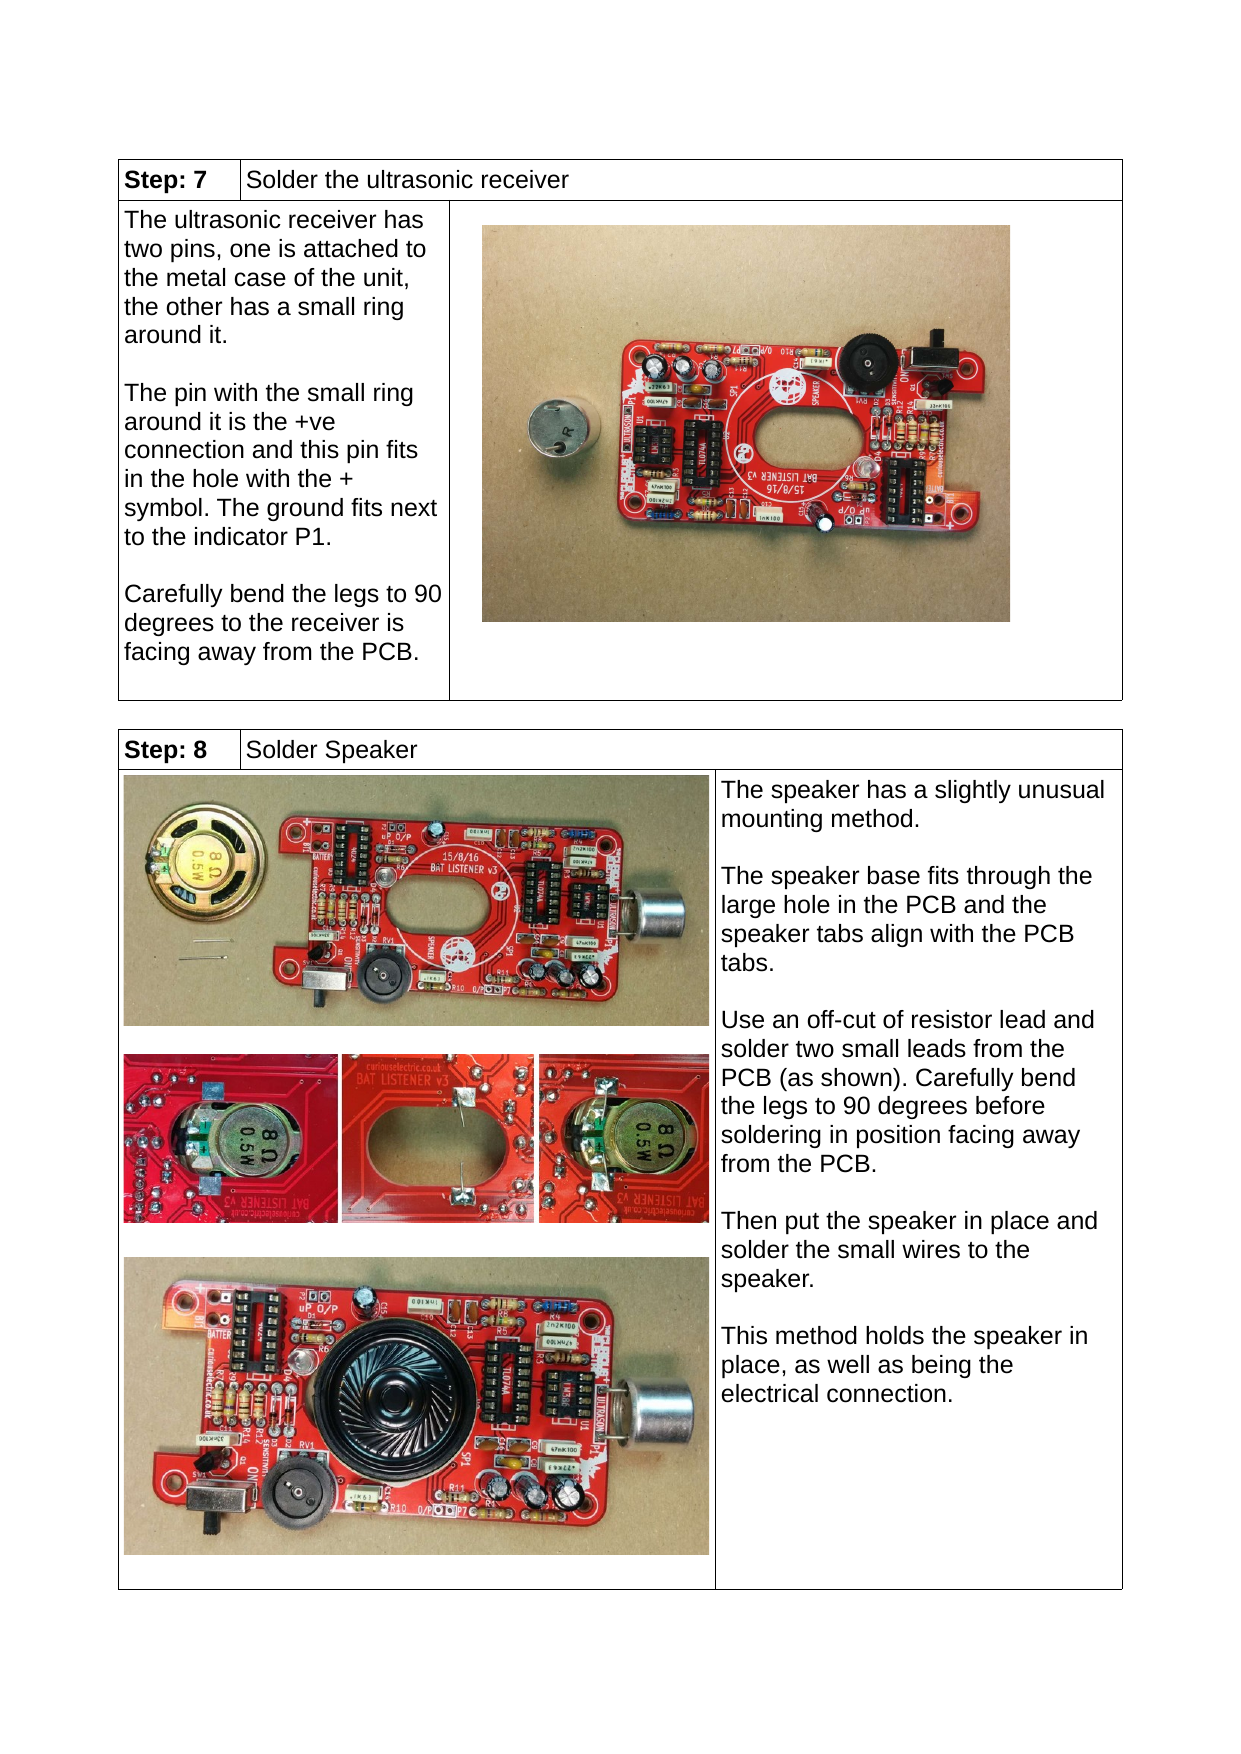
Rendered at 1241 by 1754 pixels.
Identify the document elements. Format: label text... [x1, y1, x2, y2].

table_header Step: 7 [119, 160, 240, 200]
table_cell The ultrasonic receiver has two pins, one is attached to the metal case of the unit, the other has a small ring around it. The pin with the small ring around it is the +ve connection and this pin fits in the hole with the + symbol. The ground fits next to the indicator P1. Carefully bend the legs to 90 degrees to the receiver is facing away from the PCB. [119, 201, 449, 700]
picture [482, 225, 1011, 622]
table_cell [119, 1258, 715, 1589]
table_header Solder the ultrasonic receiver [241, 160, 1122, 200]
table_cell The speaker has a slightly unusual mounting method. The speaker base fits through the large hole in the PCB and the speaker tabs align with the PCB tabs. Use an off-cut of resistor lead and solder two small leads from the PCB (as shown). Carefully bend the legs to 90 degrees before soldering in position facing away from the PCB. Then put the speaker in place and solder the small wires to the speaker. This method holds the speaker in place, as well as being the electrical connection. [716, 770, 1122, 1589]
picture [123, 1054, 710, 1223]
table_cell [119, 770, 715, 1257]
table_header Solder Speaker [241, 730, 1122, 769]
picture [123, 1257, 710, 1555]
picture [123, 775, 710, 1026]
table_cell [450, 201, 1122, 700]
table_header Step: 8 [119, 730, 240, 769]
